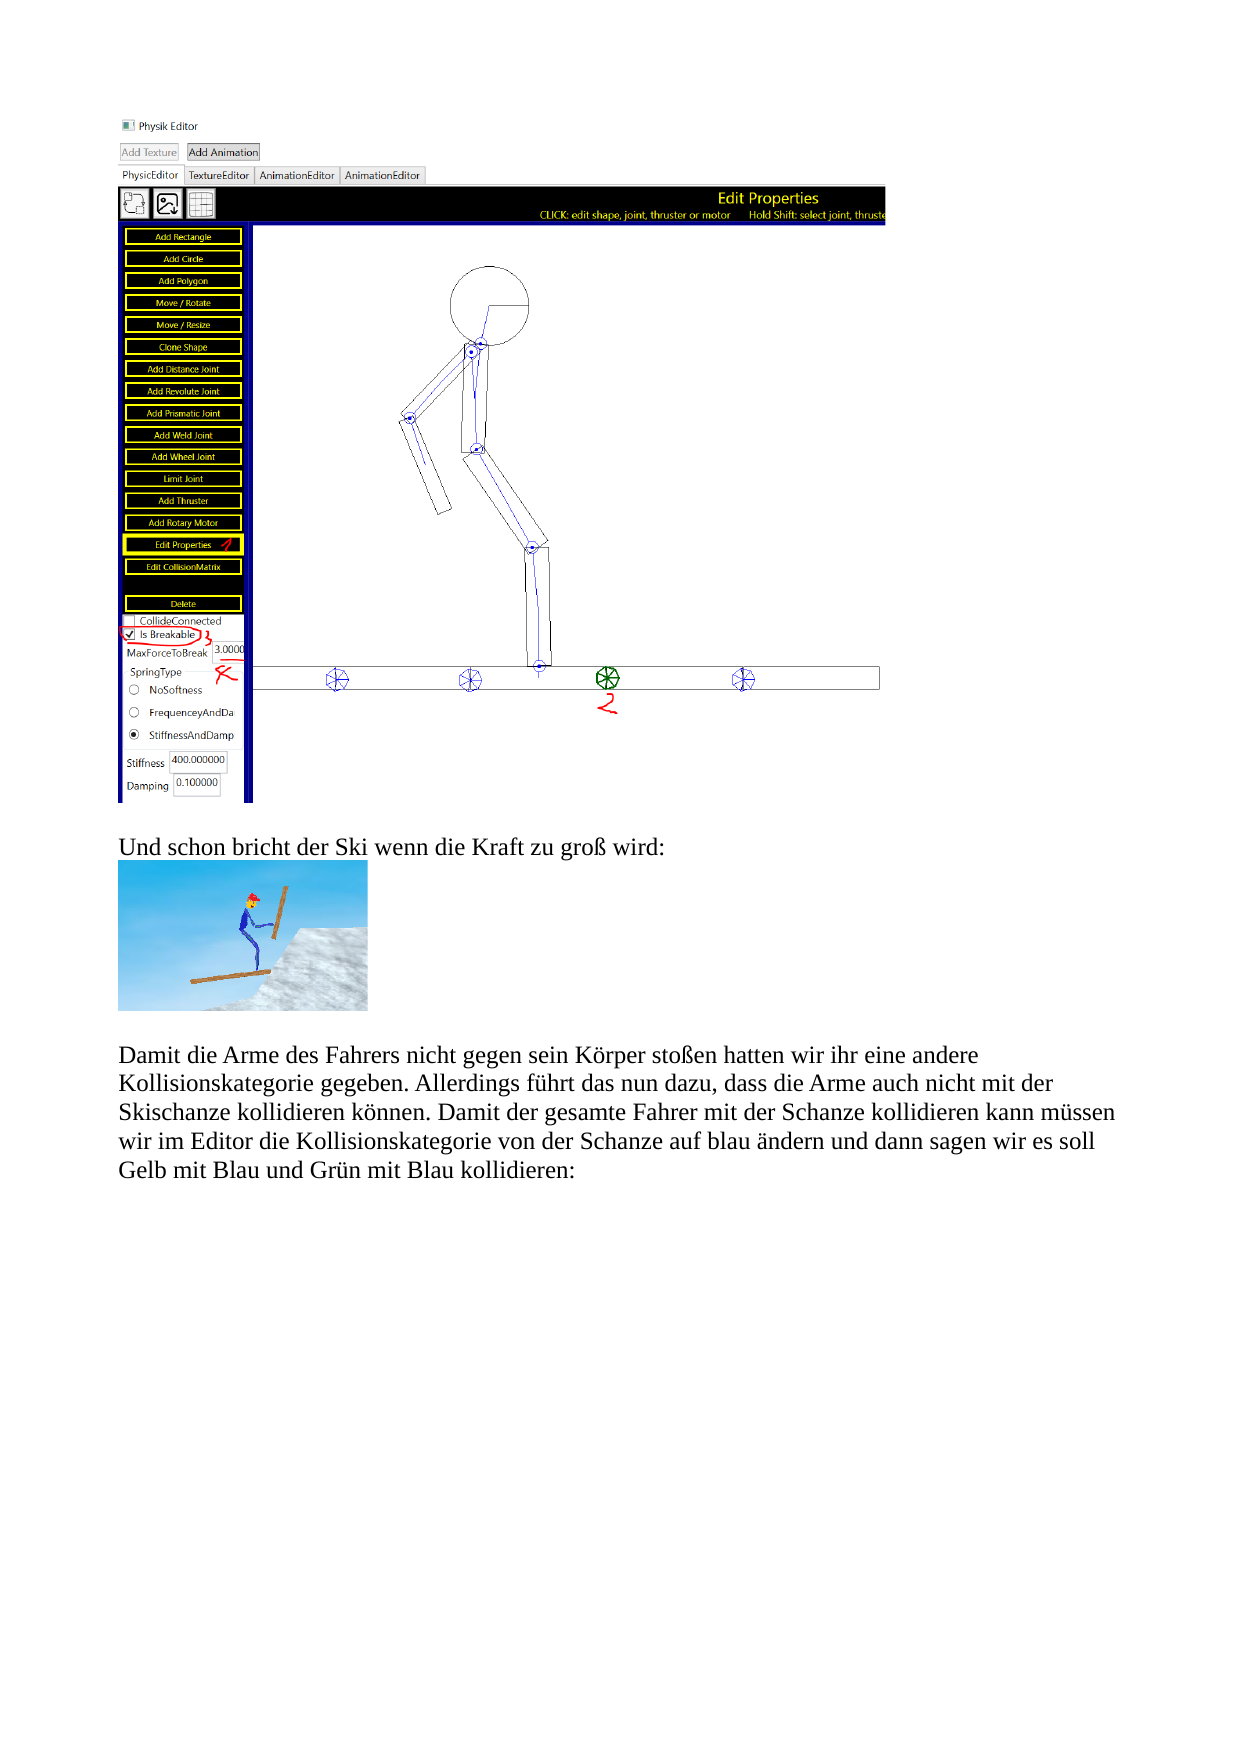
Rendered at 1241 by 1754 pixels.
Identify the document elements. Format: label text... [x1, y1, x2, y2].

text Damit die Arme des Fahrers nicht gegen sein Körper stoßen hatten wir ihr eine andere Kollisionskategorie gegeben. Allerdings führt das nun dazu, dass die Arme auch nicht mit der Skischanze kollidieren können. Damit der gesamte Fahrer mit der Schanze kollidieren kann müssen wir im Editor die Kollisionskategorie von der Schanze auf blau ändern und dann sagen wir es soll Gelb mit Blau und Grün mit Blau kollidieren: [118, 1040, 1122, 1183]
text Und schon bricht der Ski wenn die Kraft zu groß wird: [118, 832, 1122, 861]
picture [118, 118, 886, 803]
picture [118, 860, 368, 1011]
